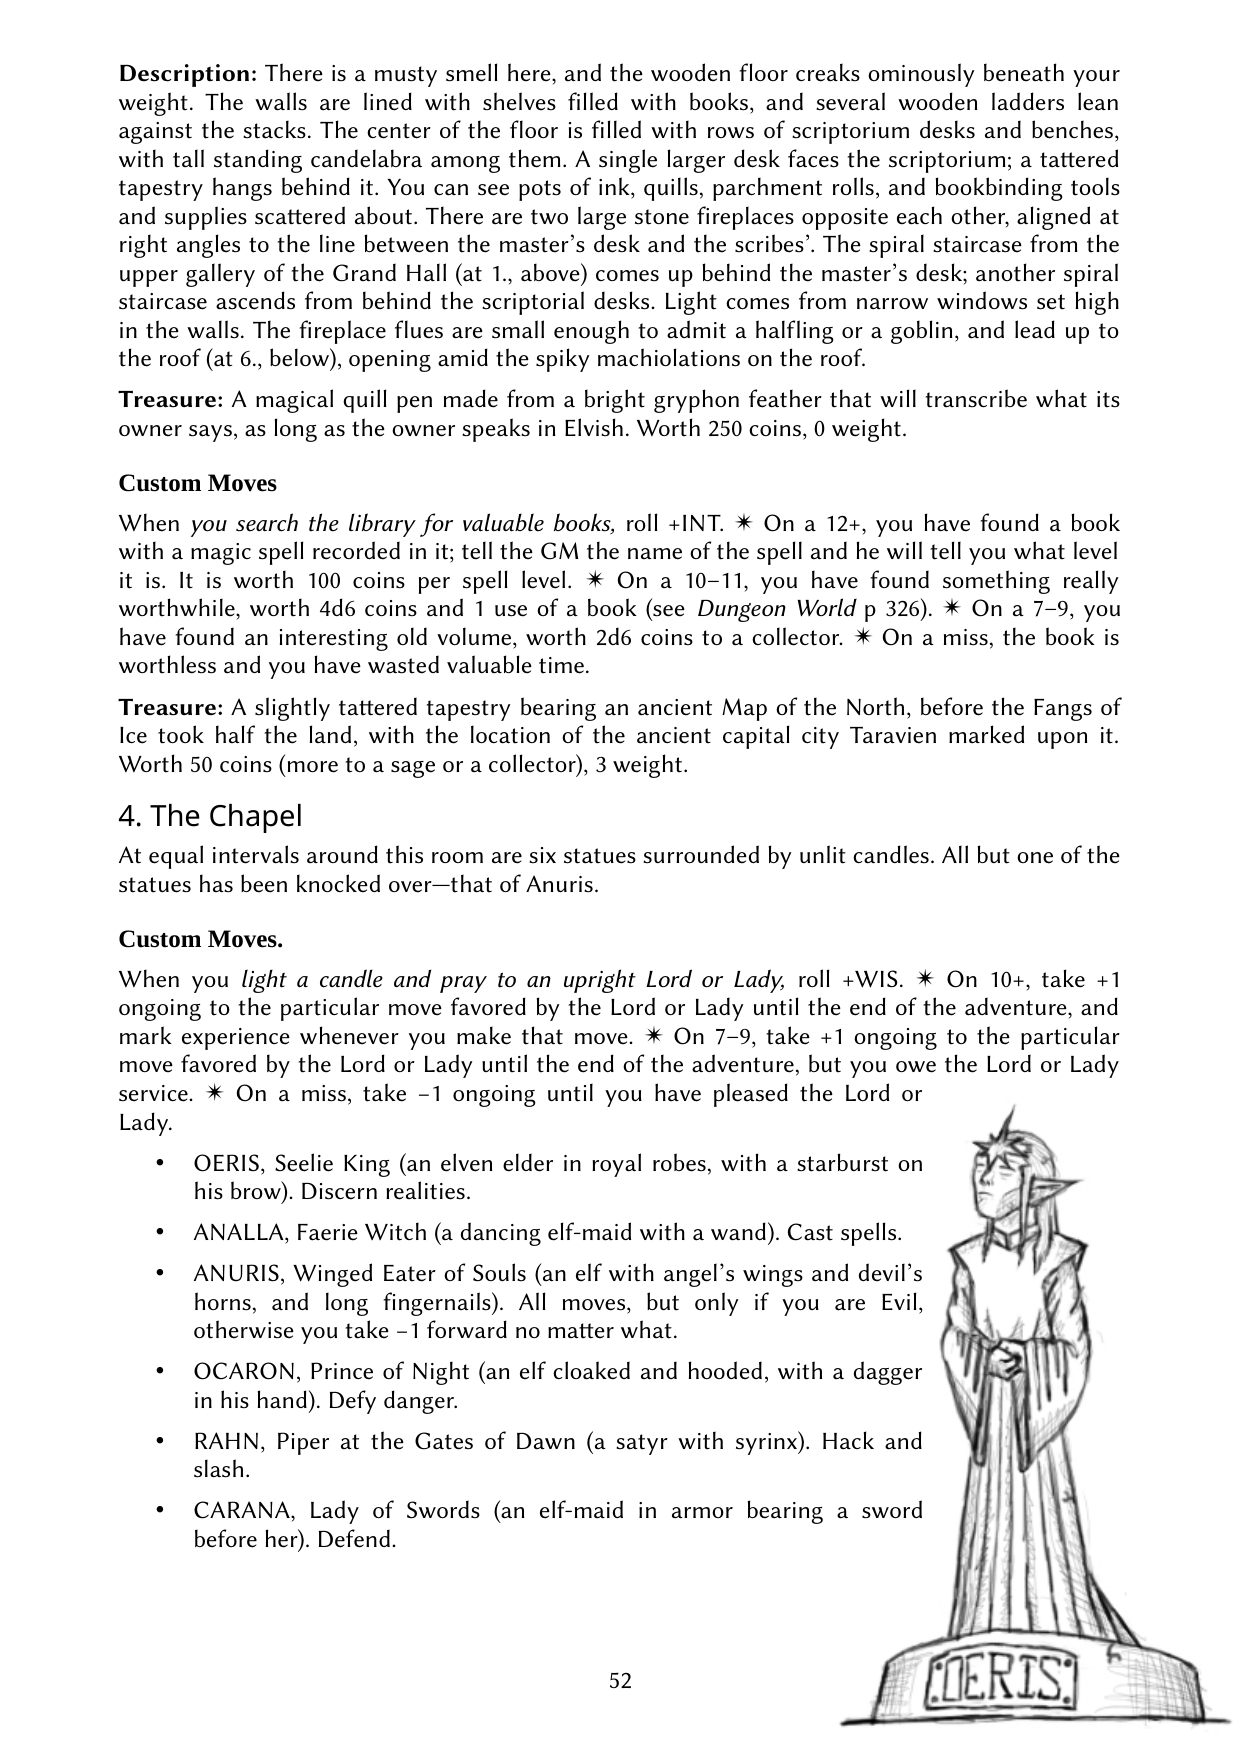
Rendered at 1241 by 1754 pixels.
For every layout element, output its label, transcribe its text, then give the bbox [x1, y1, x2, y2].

text When you search the library for valuable books, roll +INT. ✴ On a 12+, you have found a book with a magic spell recorded in it; tell the GM the name of the spell and he will tell you what level it is. It is worth 100 coins per spell level. ✴ On a 10–11, you have found something really worthwhile, worth 4d6 coins and 1 use of a book (see Dungeon World p 326). ✴ On a 7–9, you have found an interesting old volume, worth 2d6 coins to a collector. ✴ On a miss, the book is worthless and you have wasted valuable time. [118, 509, 1122, 680]
text At equal intervals around this room are six statues surrounded by unlit candles. All but one of the statues has been knocked over—that of Anuris. [118, 842, 1122, 899]
list RAHN, Piper at the Gates of Dawn (a satyr with syrinx). Hack and slash. [156, 1427, 827, 1484]
subtitle 4. The Chapel [118, 795, 1122, 834]
text When you light a candle and pray to an upright Lord or Lady, roll +WIS. ✴ On 10+, take +1 ongoing to the particular move favored by the Lord or Lady until the end of the adventure, and mark experience whenever you make that move. ✴ On 7–9, take +1 ongoing to the particular move favored by the Lord or Lady until the end of the adventure, but you owe the Lord or Lady service. ✴ On a miss, take −1 ongoing until you have pleased the Lord or Lady. [118, 965, 1122, 1136]
list ANALLA, Faerie Witch (a dancing elf-maid with a wand). Cast spells. [156, 1218, 827, 1247]
text Treasure: A magical quill pen made from a bright gryphon feather that will transcribe what its owner says, as long as the owner speaks in Elvish. Worth 250 coins, 0 weight. [118, 386, 1122, 443]
picture [827, 1080, 1241, 1754]
list OERIS, Seelie King (an elven elder in royal robes, with a starburst on his brow). Discern realities. [156, 1149, 827, 1206]
list CARANA, Lady of Swords (an elf-maid in armor bearing a sword before her). Defend. [156, 1497, 827, 1554]
text Description: There is a musty smell here, and the wooden floor creaks ominously beneath your weight. The walls are lined with shelves filled with books, and several wooden ladders lean against the stacks. The center of the floor is filled with rows of scriptorium desks and benches, with tall standing candelabra among them. A single larger desk faces the scriptorium; a tattered tapestry hangs behind it. You can see pots of ink, quills, parchment rolls, and bookbinding tools and supplies scattered about. There are two large stone fireplaces opposite each other, aligned at right angles to the line between the master’s desk and the scribes’. The spiral staircase from the upper gallery of the Grand Hall (at 1., above) comes up behind the master’s desk; another spiral staircase ascends from behind the scriptorial desks. Light comes from narrow windows set high in the walls. The fireplace flues are small enough to admit a halfling or a goblin, and lead up to the roof (at 6., below), opening amid the spiky machiolations on the roof. [118, 59, 1122, 373]
list OCARON, Prince of Night (an elf cloaked and hooded, with a dagger in his hand). Defy danger. [156, 1357, 827, 1414]
subtitle Custom Moves [118, 468, 1122, 496]
text Treasure: A slightly tattered tapestry bearing an ancient Map of the North, before the Fangs of Ice took half the land, with the location of the ancient capital city Taravien marked upon it. Worth 50 coins (more to a sage or a collector), 3 weight. [118, 693, 1122, 778]
subtitle Custom Moves. [118, 924, 1122, 952]
list ANURIS, Winged Eater of Souls (an elf with angel’s wings and devil’s horns, and long fingernails). All moves, but only if you are Evil, otherwise you take −1 forward no matter what. [156, 1259, 827, 1345]
